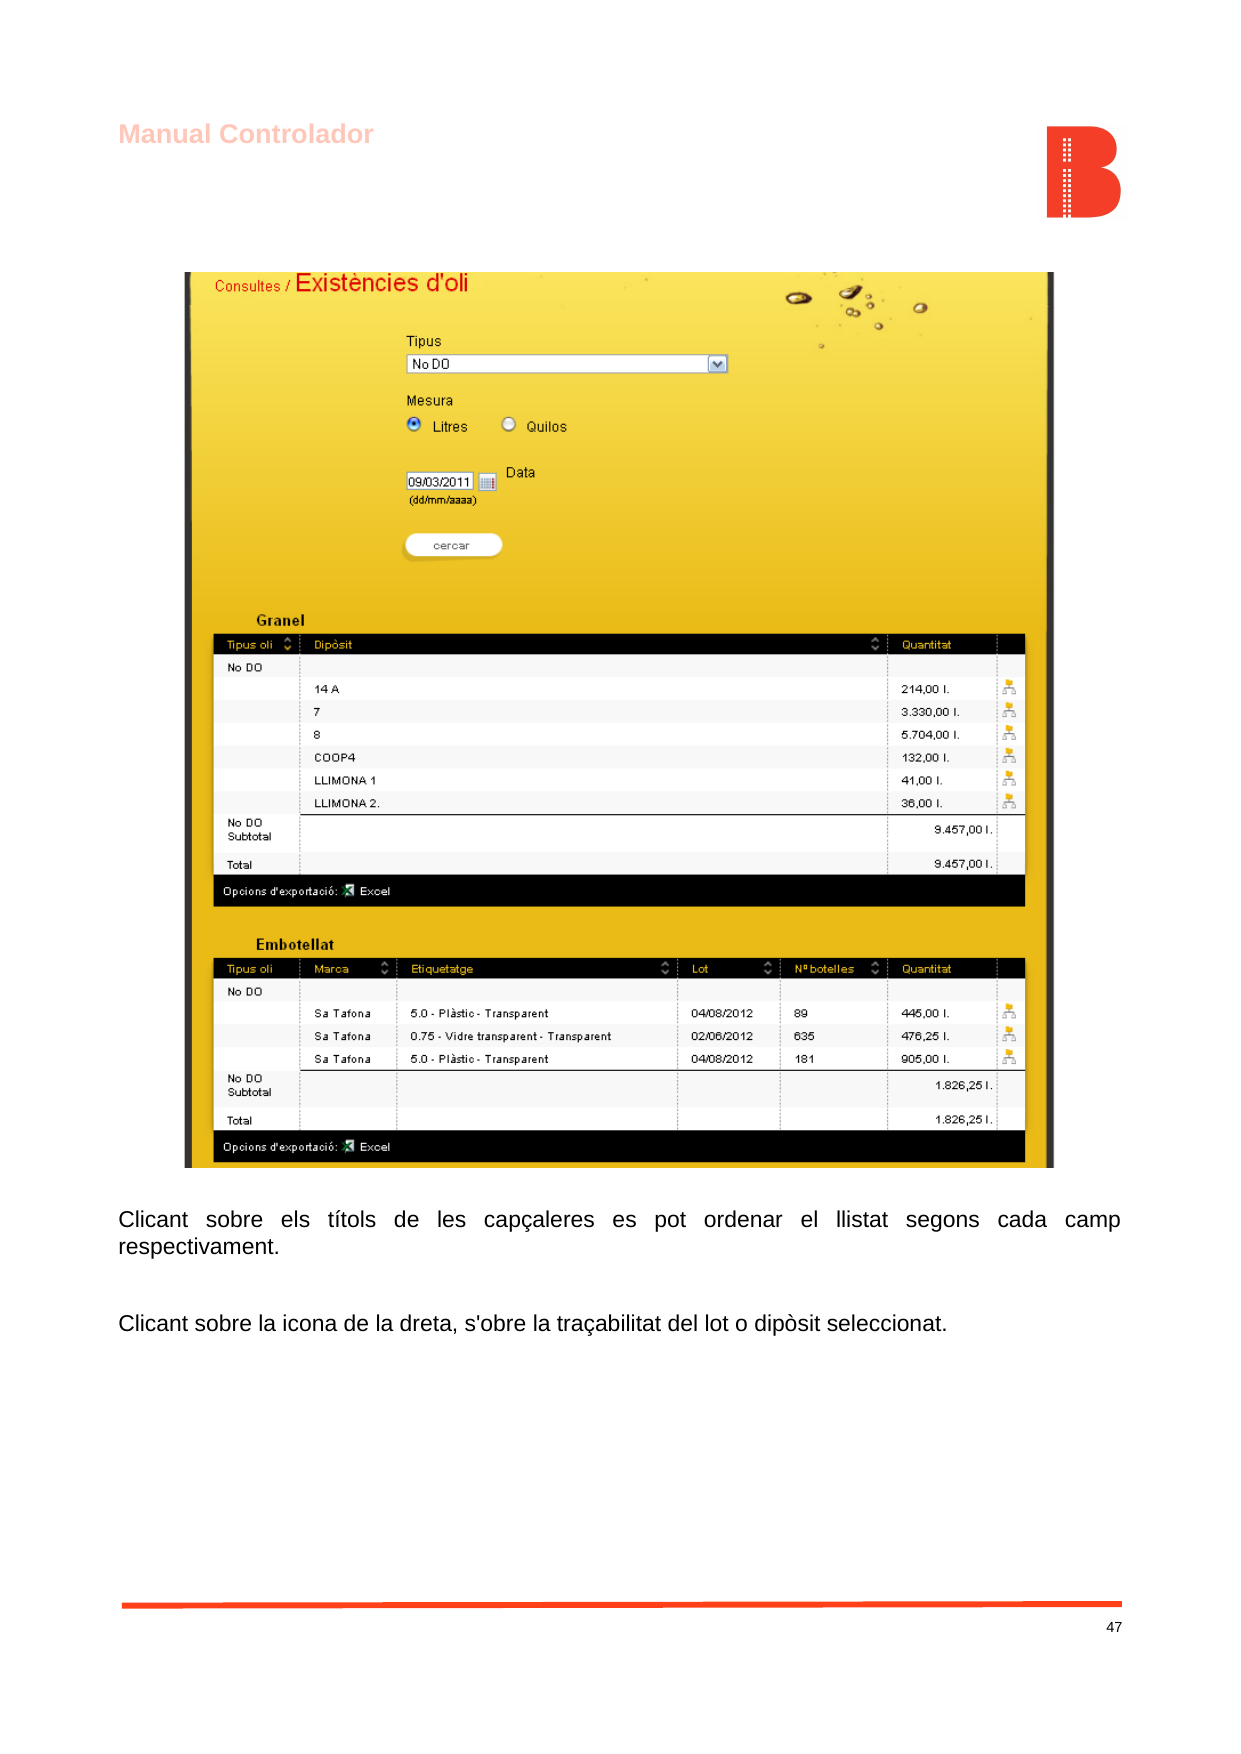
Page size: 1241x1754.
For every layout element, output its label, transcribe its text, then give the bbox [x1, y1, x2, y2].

picture [1036, 124, 1130, 221]
picture [184, 272, 1056, 1168]
text Clicant sobre la icona de la dreta, s'obre la traçabilitat del lot o dipòsit seleccionat. [118, 1310, 1122, 1337]
text Clicant sobre els títols de les capçaleres es pot ordenar el llistat segons cada camp respectivament. [118, 1206, 1122, 1259]
